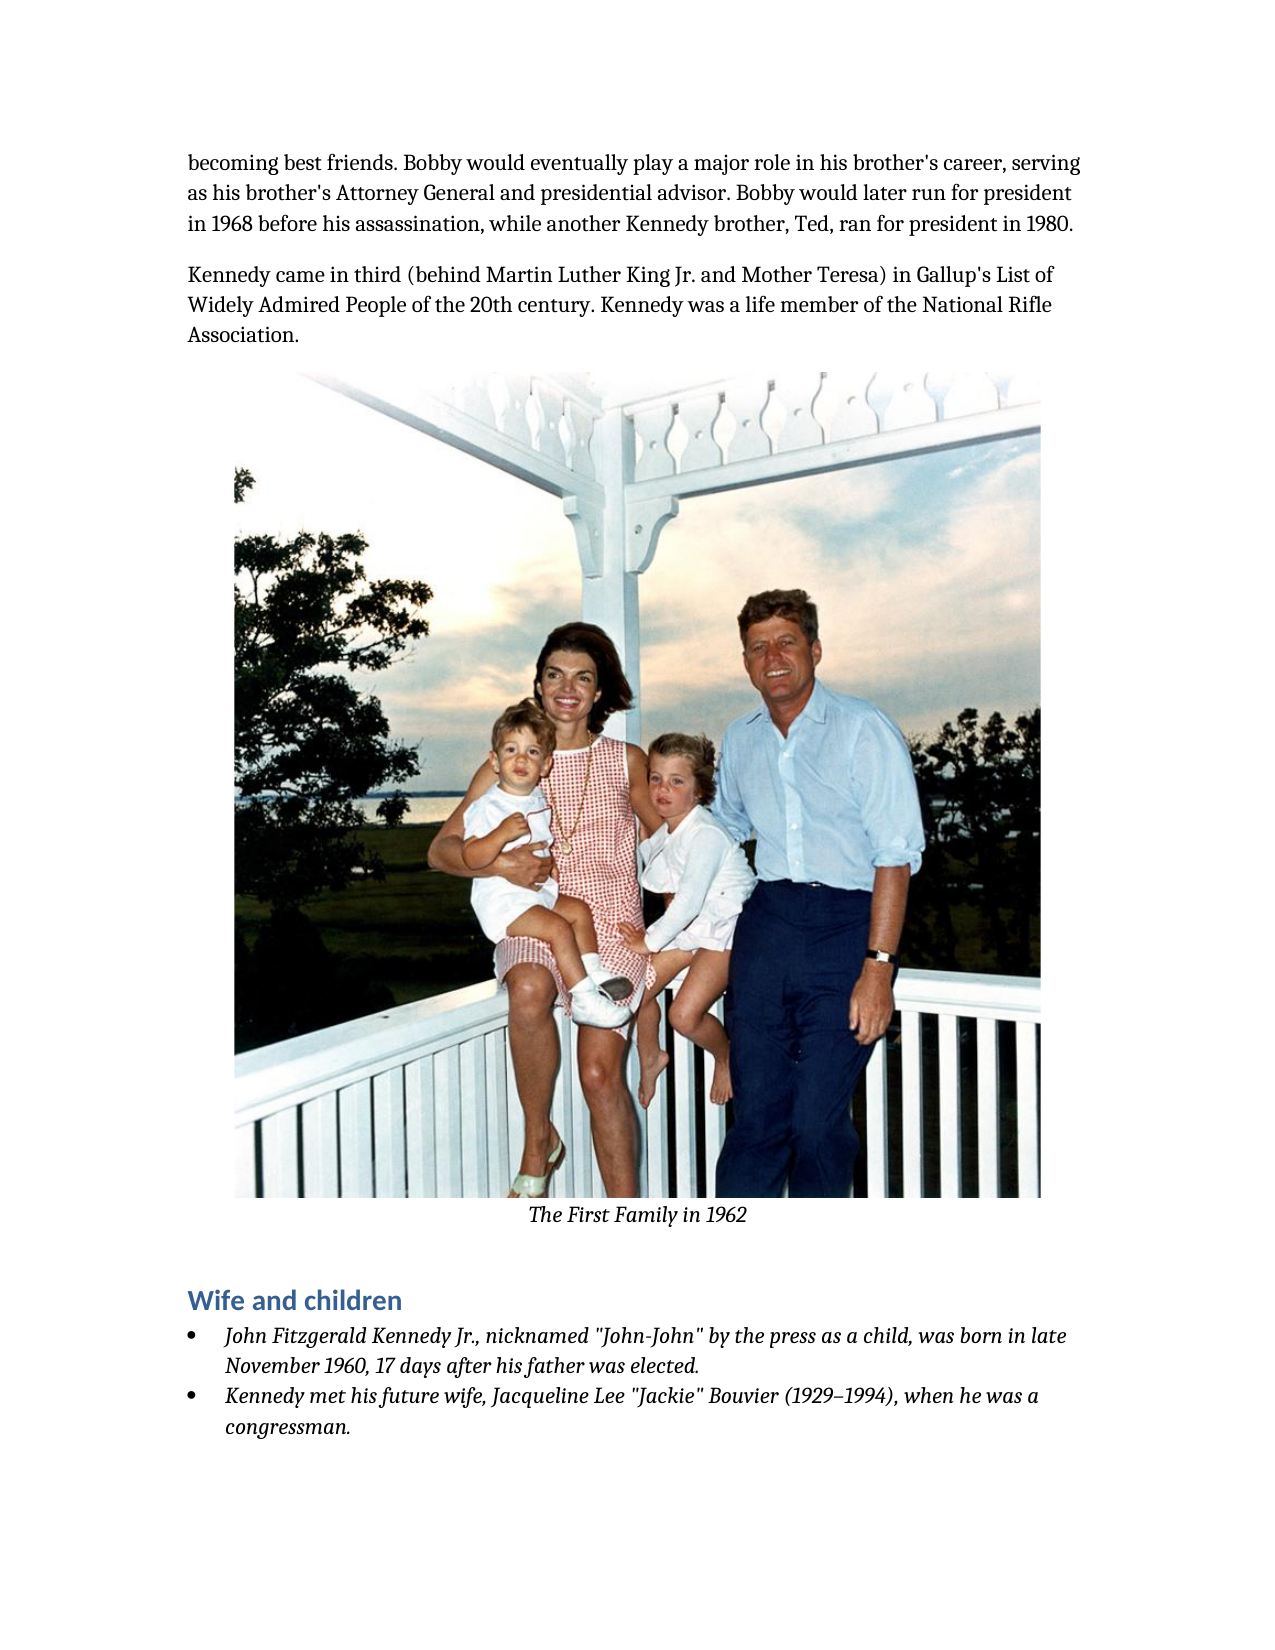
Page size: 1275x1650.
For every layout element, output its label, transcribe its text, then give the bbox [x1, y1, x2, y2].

text becoming best friends. Bobby would eventually play a major role in his brother's career, serving as his brother's Attorney General and presidential advisor. Bobby would later run for president in 1968 before his assassination, while another Kennedy brother, Ted, ran for president in 1980. [187, 150, 1087, 237]
picture [234, 372, 1041, 1198]
list Kennedy met his future wife, Jacqueline Lee "Jackie" Bouvier (1929–1994), when he was a congressman. [187, 1383, 1087, 1440]
list John Fitzgerald Kennedy Jr., nicknamed "John-John" by the press as a child, was born in late November 1960, 17 days after his father was elected. [187, 1323, 1087, 1379]
text Kennedy came in third (behind Martin Luther King Jr. and Mother Teresa) in Gallup's List of Widely Admired People of the 20th century. Kennedy was a life member of the National Rifle Association. [187, 261, 1087, 348]
subtitle Wife and children [187, 1282, 1087, 1318]
text The First Family in 1962 [187, 373, 1087, 1228]
